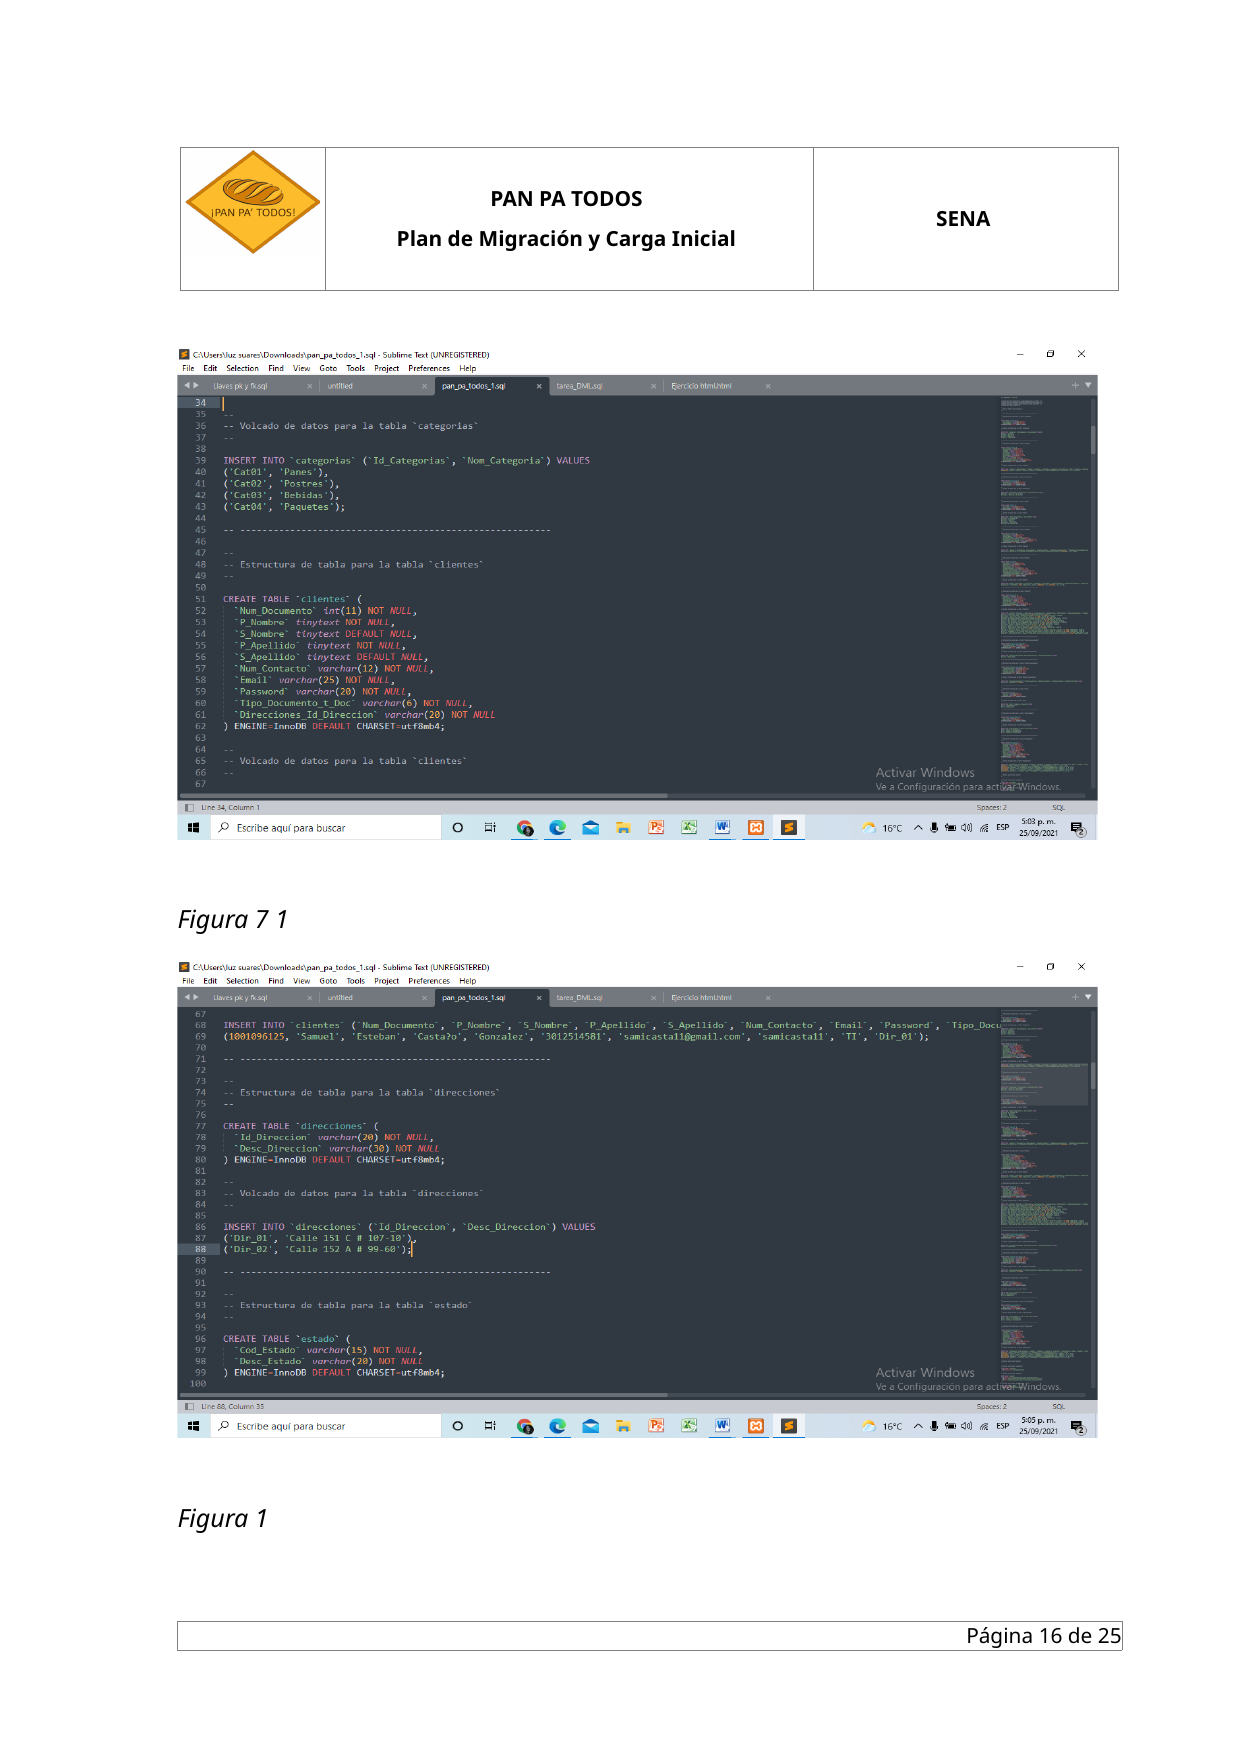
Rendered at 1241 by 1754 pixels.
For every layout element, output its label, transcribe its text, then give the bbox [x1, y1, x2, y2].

text Figura 1 [177, 1500, 1122, 1534]
text Figura 7 1 [177, 902, 1122, 936]
